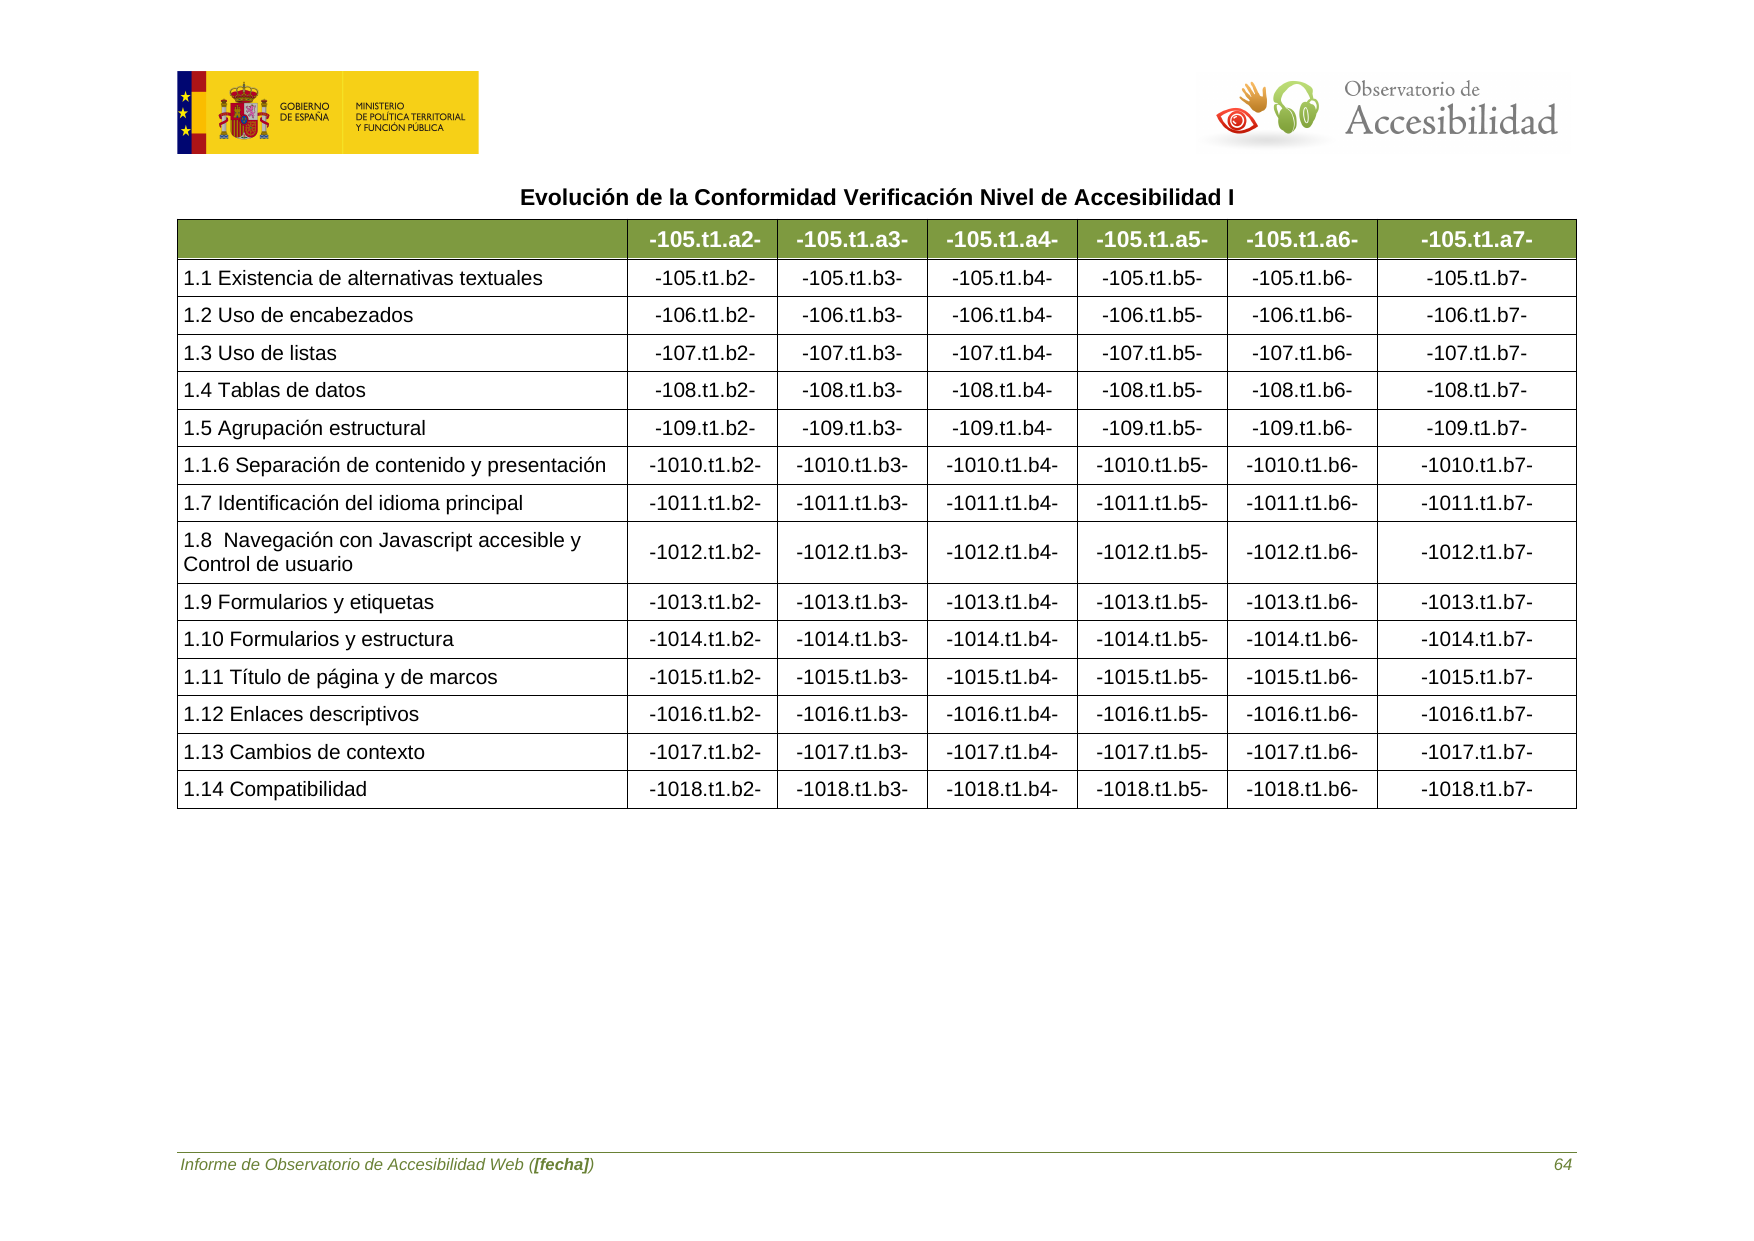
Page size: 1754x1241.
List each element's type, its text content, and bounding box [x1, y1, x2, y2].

table_cell 1.14 Compatibilidad [178, 771, 627, 807]
table_cell -1011.t1.b2- [628, 485, 777, 521]
table_header -105.t1.a6- [1228, 220, 1377, 258]
table_cell 1.9 Formularios y etiquetas [178, 584, 627, 620]
table_cell -1010.t1.b7- [1378, 447, 1576, 483]
table_cell -1013.t1.b5- [1078, 584, 1227, 620]
table_cell -1015.t1.b6- [1228, 659, 1377, 695]
table_cell 1.11 Título de página y de marcos [178, 659, 627, 695]
table_cell -1015.t1.b4- [928, 659, 1077, 695]
table_cell -108.t1.b6- [1228, 372, 1377, 408]
table_cell -1017.t1.b3- [778, 734, 927, 770]
table_cell -1018.t1.b5- [1078, 771, 1227, 807]
table_cell -106.t1.b4- [928, 297, 1077, 333]
table_cell -109.t1.b2- [628, 410, 777, 446]
table_cell 1.13 Cambios de contexto [178, 734, 627, 770]
table_cell -1012.t1.b4- [928, 522, 1077, 582]
table_header -105.t1.a2- [628, 220, 777, 258]
table_cell -1016.t1.b6- [1228, 696, 1377, 732]
table_cell -107.t1.b6- [1228, 335, 1377, 371]
table_cell 1.12 Enlaces descriptivos [178, 696, 627, 732]
table_cell -106.t1.b3- [778, 297, 927, 333]
table_cell -1017.t1.b6- [1228, 734, 1377, 770]
table_cell -108.t1.b3- [778, 372, 927, 408]
table_cell -1012.t1.b6- [1228, 522, 1377, 582]
table_cell 1.3 Uso de listas [178, 335, 627, 371]
table_cell -107.t1.b4- [928, 335, 1077, 371]
table_cell -1015.t1.b3- [778, 659, 927, 695]
table_cell -108.t1.b4- [928, 372, 1077, 408]
table_cell -105.t1.b5- [1078, 260, 1227, 296]
table_cell -107.t1.b3- [778, 335, 927, 371]
table_cell 1.1 Existencia de alternativas textuales [178, 260, 627, 296]
table_cell -1012.t1.b2- [628, 522, 777, 582]
table_header [178, 220, 627, 258]
table_cell -1015.t1.b7- [1378, 659, 1576, 695]
table_cell -1014.t1.b6- [1228, 621, 1377, 657]
text Evolución de la Conformidad Verificación Nivel de Accesibilidad I [177, 184, 1577, 211]
table_cell 1.10 Formularios y estructura [178, 621, 627, 657]
table_cell -109.t1.b4- [928, 410, 1077, 446]
table_cell 1.5 Agrupación estructural [178, 410, 627, 446]
table_header -105.t1.a3- [778, 220, 927, 258]
table_cell -1010.t1.b4- [928, 447, 1077, 483]
table_cell -1017.t1.b5- [1078, 734, 1227, 770]
table_cell -107.t1.b7- [1378, 335, 1576, 371]
table_cell -1015.t1.b2- [628, 659, 777, 695]
picture [177, 71, 479, 154]
table_cell -1016.t1.b7- [1378, 696, 1576, 732]
table_cell 1.2 Uso de encabezados [178, 297, 627, 333]
table_cell -108.t1.b2- [628, 372, 777, 408]
table_cell -1014.t1.b5- [1078, 621, 1227, 657]
table_cell 1.7 Identificación del idioma principal [178, 485, 627, 521]
picture [1196, 72, 1572, 154]
table_cell -109.t1.b3- [778, 410, 927, 446]
table_cell -1010.t1.b6- [1228, 447, 1377, 483]
table_cell -107.t1.b5- [1078, 335, 1227, 371]
table_cell -1010.t1.b2- [628, 447, 777, 483]
table_cell -1018.t1.b2- [628, 771, 777, 807]
table_cell -105.t1.b3- [778, 260, 927, 296]
table_cell -1012.t1.b5- [1078, 522, 1227, 582]
table_cell -1013.t1.b6- [1228, 584, 1377, 620]
table_cell -1018.t1.b4- [928, 771, 1077, 807]
table_cell -105.t1.b4- [928, 260, 1077, 296]
table_cell -106.t1.b7- [1378, 297, 1576, 333]
table_cell -1011.t1.b4- [928, 485, 1077, 521]
table_cell -1017.t1.b4- [928, 734, 1077, 770]
table_cell -1013.t1.b4- [928, 584, 1077, 620]
table_cell -1013.t1.b2- [628, 584, 777, 620]
table_cell -1014.t1.b2- [628, 621, 777, 657]
table_header -105.t1.a5- [1078, 220, 1227, 258]
table_cell -106.t1.b6- [1228, 297, 1377, 333]
table_cell -1016.t1.b5- [1078, 696, 1227, 732]
table_cell -105.t1.b2- [628, 260, 777, 296]
table_cell -1017.t1.b2- [628, 734, 777, 770]
table_cell -1016.t1.b3- [778, 696, 927, 732]
table_cell -1018.t1.b6- [1228, 771, 1377, 807]
table_cell -108.t1.b5- [1078, 372, 1227, 408]
table_cell -1016.t1.b2- [628, 696, 777, 732]
table_cell -1018.t1.b3- [778, 771, 927, 807]
table_cell -1011.t1.b6- [1228, 485, 1377, 521]
table_cell -1012.t1.b3- [778, 522, 927, 582]
table_cell -105.t1.b7- [1378, 260, 1576, 296]
table_cell 1.8 Navegación con Javascript accesible y Control de usuario [178, 522, 627, 582]
table_cell -109.t1.b7- [1378, 410, 1576, 446]
table_header -105.t1.a7- [1378, 220, 1576, 258]
table_cell -1010.t1.b3- [778, 447, 927, 483]
table_cell -106.t1.b2- [628, 297, 777, 333]
table_cell -1014.t1.b7- [1378, 621, 1576, 657]
table_cell -1013.t1.b7- [1378, 584, 1576, 620]
table_cell -107.t1.b2- [628, 335, 777, 371]
table_cell -1011.t1.b5- [1078, 485, 1227, 521]
table_cell -1012.t1.b7- [1378, 522, 1576, 582]
table_cell -105.t1.b6- [1228, 260, 1377, 296]
table_cell -108.t1.b7- [1378, 372, 1576, 408]
table_cell -1018.t1.b7- [1378, 771, 1576, 807]
table_cell -1011.t1.b3- [778, 485, 927, 521]
table_cell -1013.t1.b3- [778, 584, 927, 620]
table_cell -1014.t1.b3- [778, 621, 927, 657]
table_cell -1014.t1.b4- [928, 621, 1077, 657]
table_cell -1010.t1.b5- [1078, 447, 1227, 483]
table_cell -1017.t1.b7- [1378, 734, 1576, 770]
table_cell -1015.t1.b5- [1078, 659, 1227, 695]
table_cell -1011.t1.b7- [1378, 485, 1576, 521]
table_header -105.t1.a4- [928, 220, 1077, 258]
table_cell -109.t1.b5- [1078, 410, 1227, 446]
table_cell -106.t1.b5- [1078, 297, 1227, 333]
table_cell 1.4 Tablas de datos [178, 372, 627, 408]
table_cell -1016.t1.b4- [928, 696, 1077, 732]
table_cell 1.1.6 Separación de contenido y presentación [178, 447, 627, 483]
table_cell -109.t1.b6- [1228, 410, 1377, 446]
